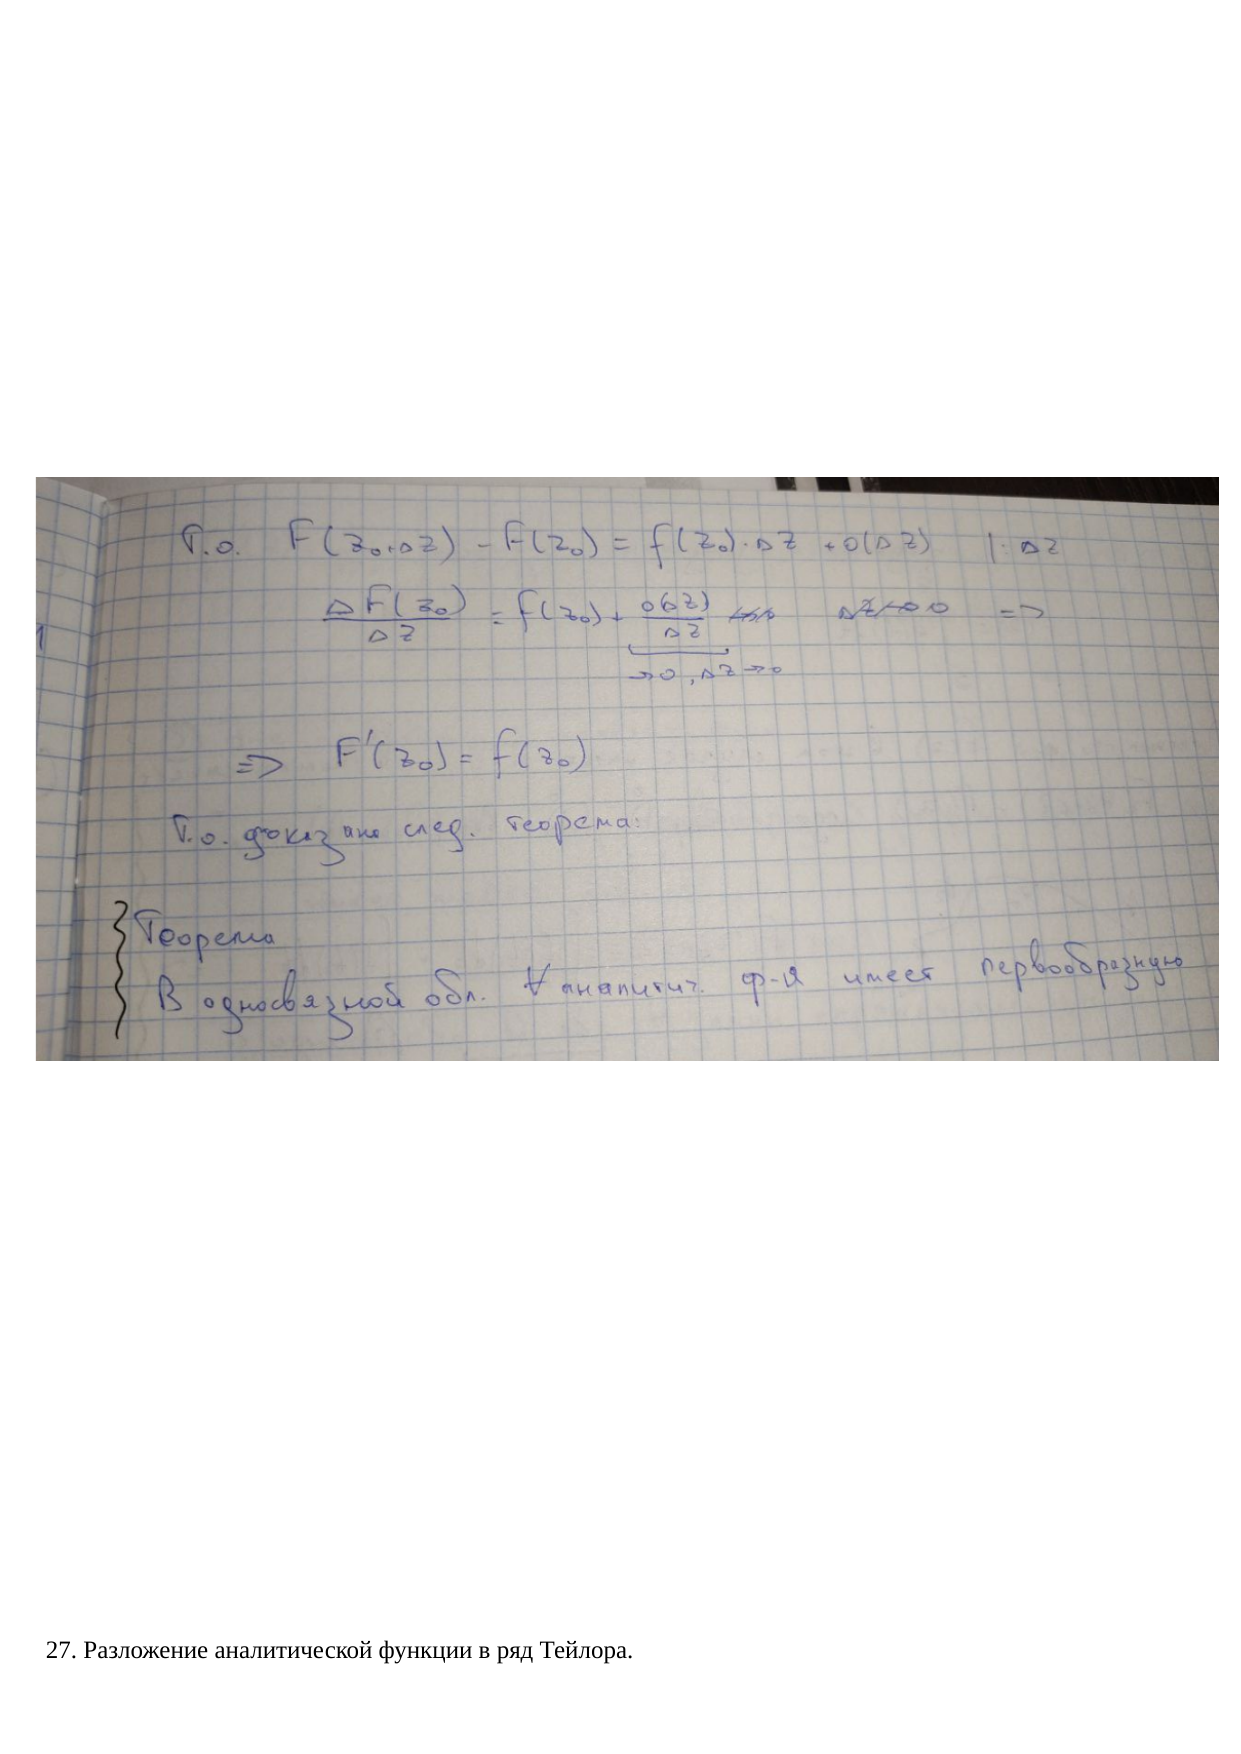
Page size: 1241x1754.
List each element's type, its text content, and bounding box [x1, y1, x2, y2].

text 27. Разложение аналитической функции в ряд Тейлора. 30. Вычет аналитической функции. [46, 1061, 1209, 1664]
picture [38, 477, 1219, 1061]
text 27. Разложение аналитической функции в ряд Тейлора. 30. Вычет аналитической функции. [46, 393, 1209, 477]
